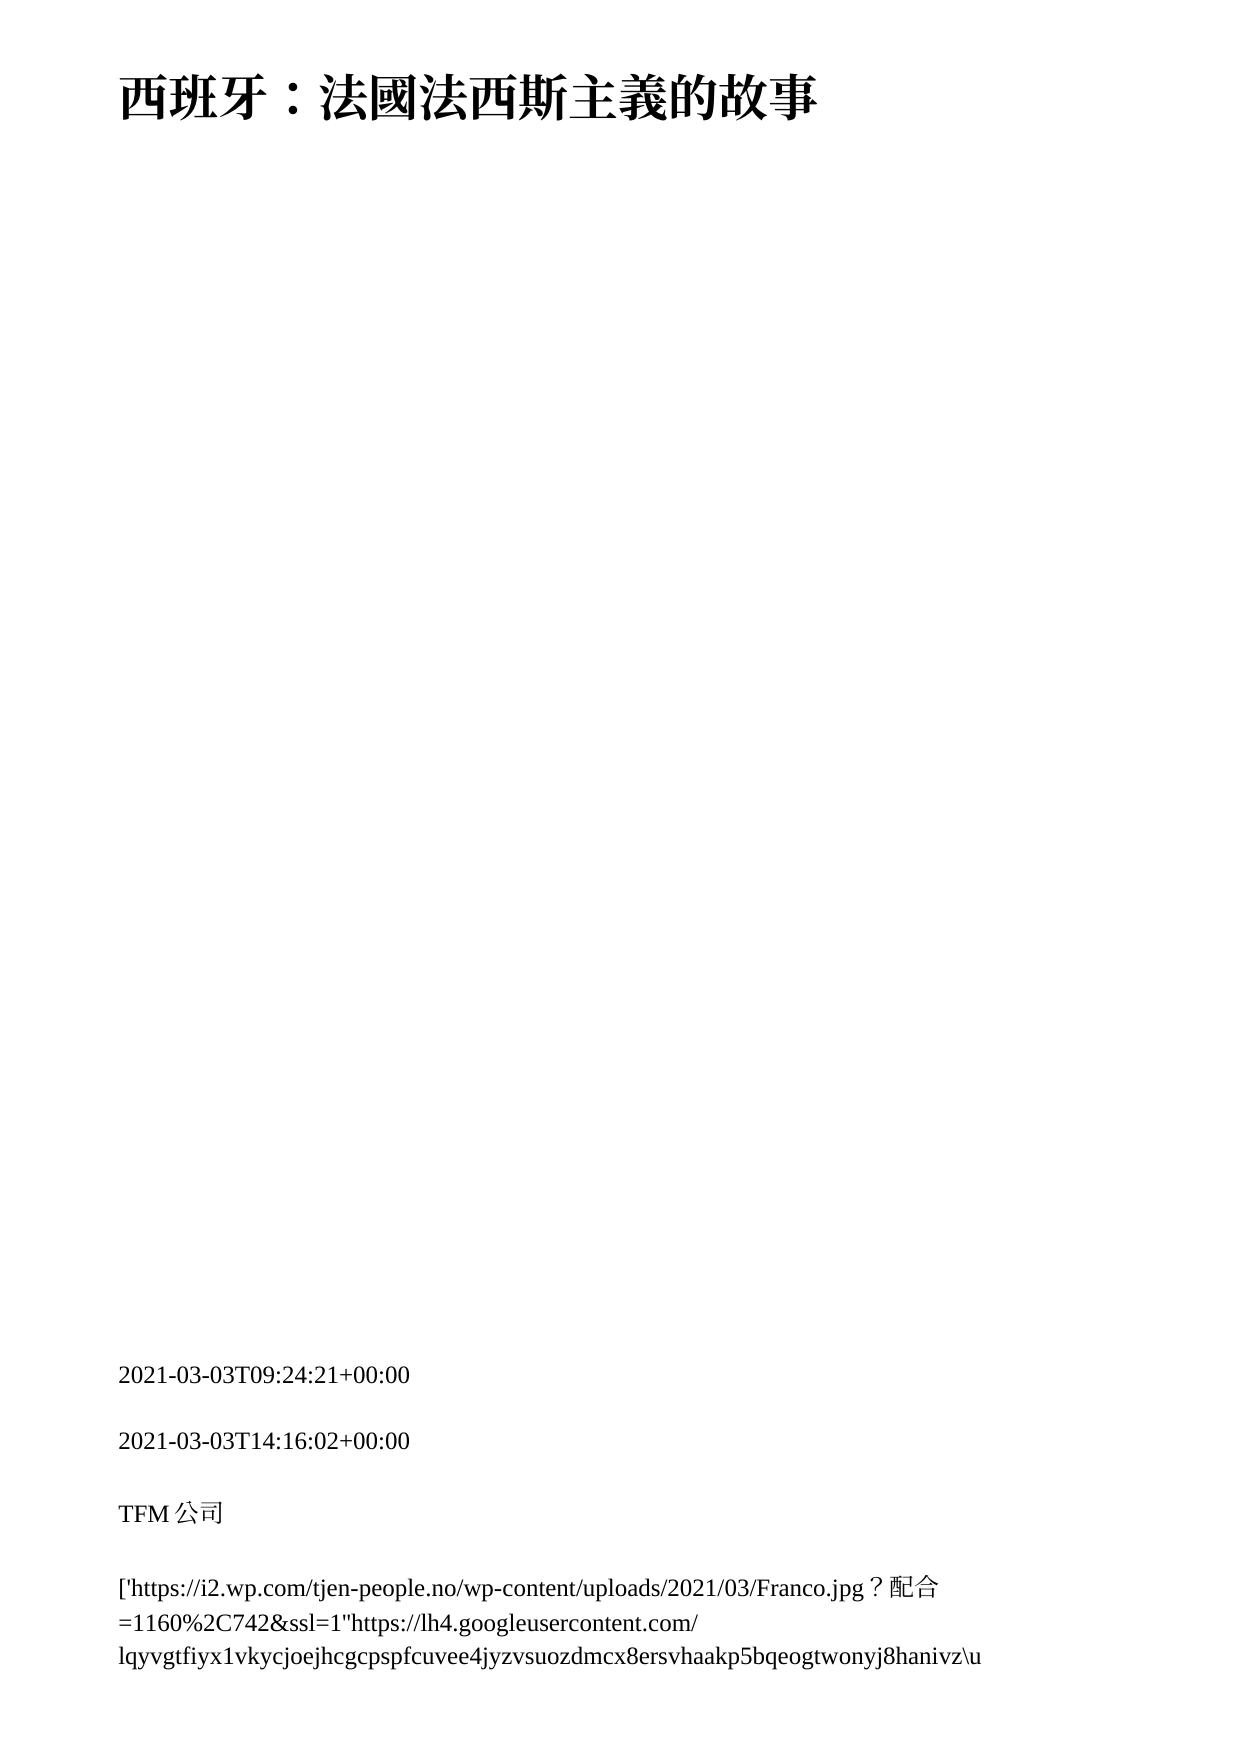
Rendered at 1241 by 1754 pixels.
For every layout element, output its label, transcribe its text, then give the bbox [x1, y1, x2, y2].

subtitle 西班牙：法國法西斯主義的故事 [118, 59, 1181, 131]
text 2021-03-03T09:24:21+00:00 2021-03-03T14:16:02+00:00 TFM公司 ['https://i2.wp.com/tjen-people.no/wp-content/uploads/2021/03/Franco.jpg？配合=1160%2C742&ssl=1''https://lh4.googleusercontent.com/lqyvgtfiyx1vkycjoejhcgcpspfcuvee4jyzvsuozdmcx8ersvhaakp5bqeogtwonyj8hanivz\u dXc7zvAiF9yJed3E-y2pgnp9g5k22ch15u3a1thu1c7ffg2tebpz''https://lh3.googleusercontent.com/okvsco5zjovg74xxi8qota9aloupk-TS6V51dwrlHutsbDj7kFkKdd\u HY\u bGMyVbMJzZurR5w1NMPZffUewQufXLzPlW2Kb0iVI\u qD9O17BjEz\u zfRXacm6hwm97zKiwGnJw"... [歷史] 照片：1975年，美國總統福特（民主黨）在西班牙進行國事訪問時，佛朗哥將軍在右邊。 來自為人民媒體服務的評論員。 西班牙內戰將被西班牙國家積極消耗。西班牙的政府形式和君主制是繼法國法西斯主義之後的直接推廣和傳承，他們試圖對法國政權所犯下的暴力襲擊畫上一把忘卻的刀，這顯然出現在你現在可以看看NRK的一份檔案中。 資料員： https://tv.nrk.no/program/KOID24008618 NRK這樣描述紀錄片： “1977年西班牙議會通過大赦法時，所有來自佛朗哥的政治犯都被釋放。在獎章的背面，隨後的禁令是追查那些在政權下犯下殘忍行為的人。在這部獲獎紀錄片中，我們遇到了選擇通過國際權利站起來的人。” 西班牙內戰從1936年持續到1939年，是第二次世界大戰的開始。第二次世界大戰。戰爭開始時，法西斯將軍佛朗哥領導的軍隊襲擊了共和國政府，而共和國政府是由社會民主黨主導的左翼政府。 共和國於1931年出版，西班牙有一部新憲法廢除了君主制。1939年佛朗哥獲勝後，將軍恢復了君主制。感激的王室仍然坐在那裡，象徵著今天的西班牙政府機構已經成熟。 佛朗哥統治下的襲擊從來沒有任何關係，儘管數以萬計的人被謀殺。在過去的30年裡，數以萬計的人遭受酷刑，許多人失蹤，數以萬計的兒童被迫離開父母，這是基於階級和政治觀點。而在戰爭本身，有30萬到50萬人，很可能是被法西斯殺害的，他們對平民、兒童等實行白人恐怖主義。強姦和酷刑也被用作對付法國法西斯人民的武器。 從1936年到1939年，共和國完全被西方民主制搞砸了。法西斯的義大利和德國派遣軍隊、武器、飛機和大炮支援佛朗哥。共和國只支援蘇聯和墨西哥，主要是蘇聯。此外，共產國際還組織了一次與共和國的暴力團結服務，包括組織國際旅。 幾百名年輕的共產主義者和社會民主黨人離開了挪威，儘管工黨政府禁止這樣做，而你冒著被判入獄的危險去做志願者。另一方面，在納粹德國的幫助下，芬蘭在1939年對蘇聯的戰爭中鼓勵政府前往那裡。換言之，挪威政府和勞動黨領導層在2日初做出了選擇。第二次世界大戰，他們把自己放在同一個陣營納粹德國，蘇聯。 NRK紀錄片展示了西班牙歷史的廣度，也展示了該政權的攻擊程度。它包括對革命者和共產黨人的追求、群眾、酷刑和強迫的令人心碎的變化。它揭示了今天西班牙國家的低階特徵，也揭示了北約和2年後加入佛朗哥的西方列強。第二次世界大戰。 內戰的一個重要補充： 1儘管佛朗哥戰敗，共和國之戰並沒有白費。西班牙的戰爭持續了三年，因為共和國和英國堅持反對法西斯，這大概是兩年。第二次世界大戰。 2這一延長使蘇聯全面備戰成為可能。 三。這場戰爭揭露了法西斯主義，給了數以萬計的年輕人革命戰爭的經驗。阿斯比恩·桑德在挪威組織了最積極的抵抗運動，他剛剛在西班牙接受軍事訓練。好幾個國家都是這樣。 4反對共產黨和蘇聯的馬來自兩個地方。一邊是各種法西斯和帝國主義的謊言，一邊是無政府主義者掩蓋對美國戰線的背叛，指責共產黨人和共和國政府。 5法國-西班牙在2歲以下被稱為中立。第二次世界大戰和戰後，佛朗哥是美國的親密盟友，也是挪威的盟友，有一個強大的反共政權。就像葡萄牙、希臘和土耳其的軍事獨裁者。 “西班牙的真相將被遺忘”的檔案被推薦，應該喚醒對今天腐朽的西班牙國家的強烈仇恨，死者應該為復仇而遊行。現在更重要的是，說唱歌手帕勃羅·哈澤爾因為對國王和國家的指控而被西班牙政府監禁。 工具書類 挪威參與西班牙內戰 親愛的，西班牙內戰！ 為人民服務媒體需要你的支援。當然，我們沒有得到任何新聞釋出會，也沒有從富有的資本家那裡得到任何幫助，比如種族主義的“另類媒體”。我們所有的支援都來自我們的讀者和革命運動。我們對此非常感激。沒有你，我們就活不下去了，你可以用你能用的來支援我們，為我們做貢獻。 [“法西斯主義”，“佛朗哥”，西班牙，“西班牙內戰”] [118, 1327, 1181, 1669]
